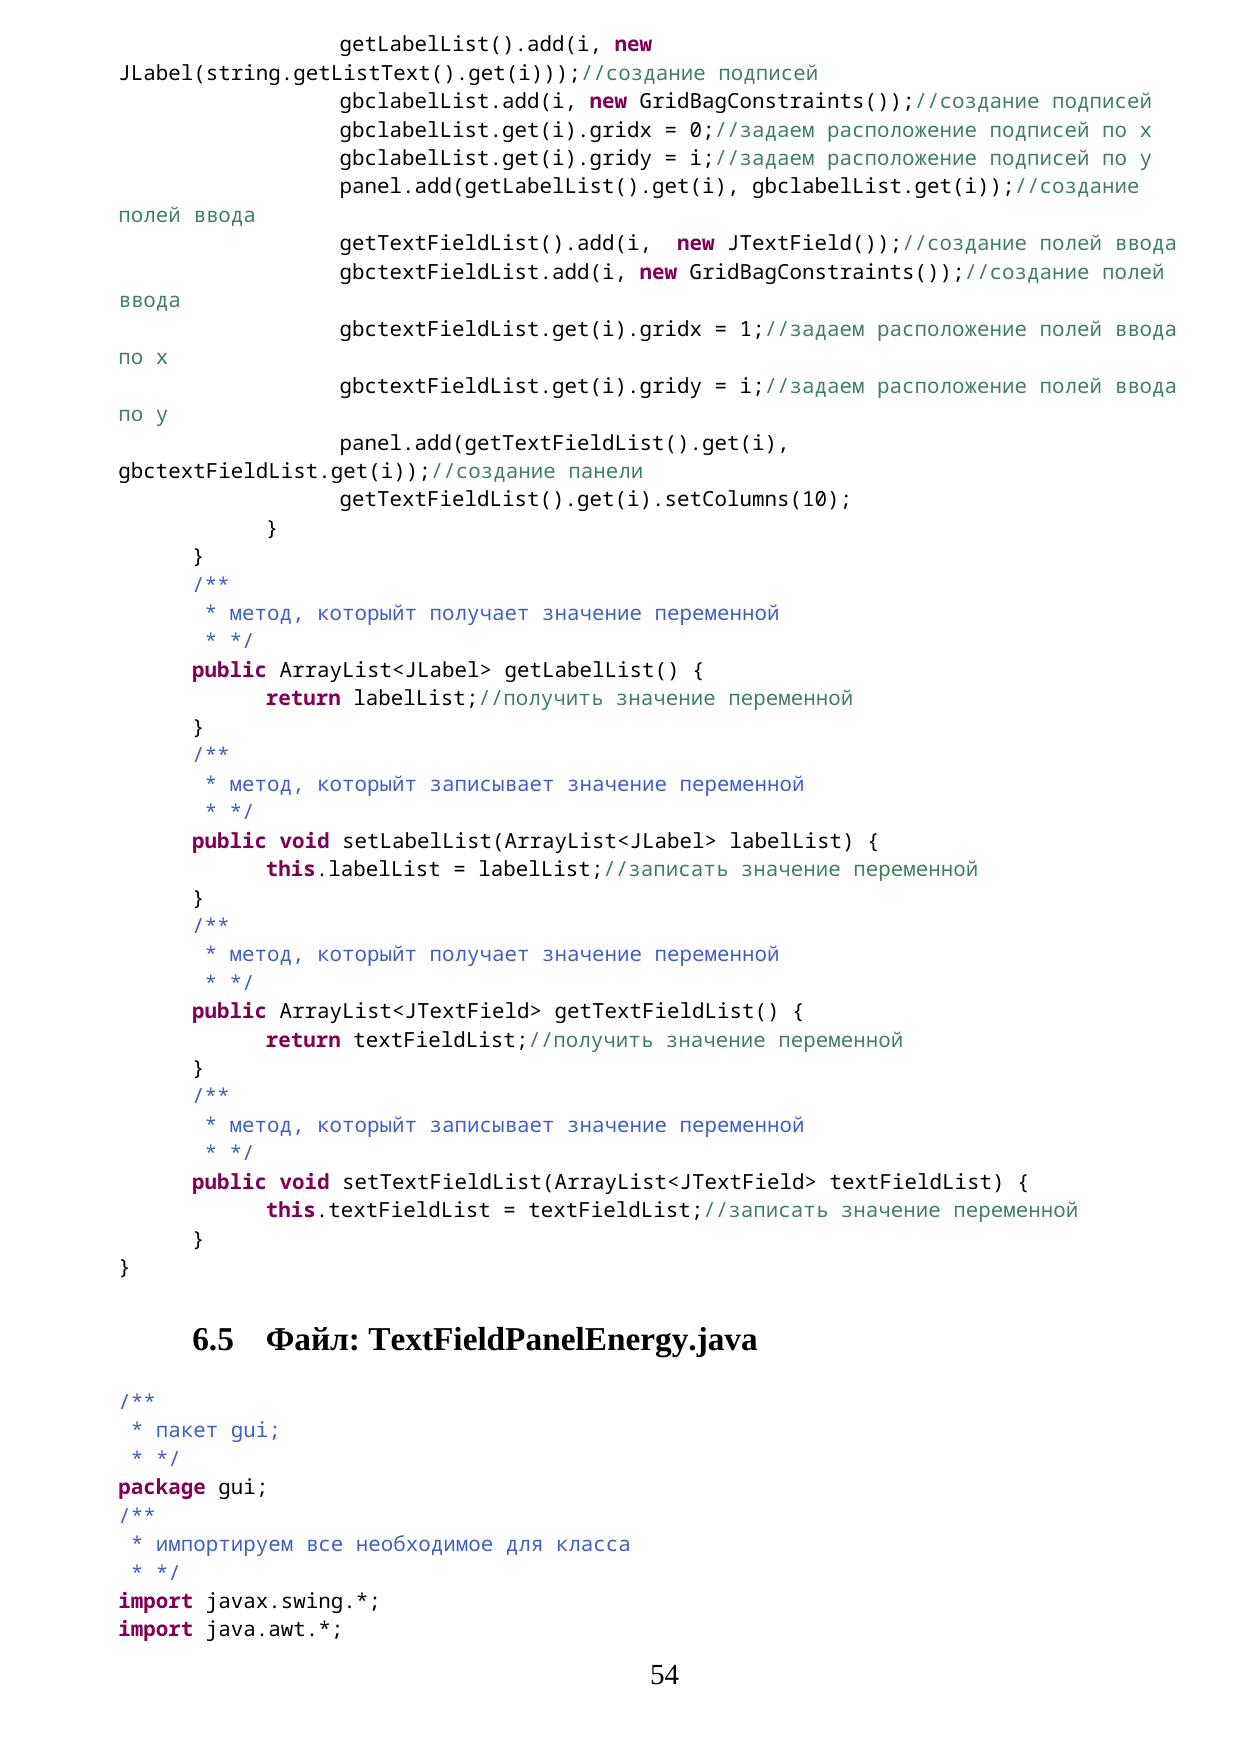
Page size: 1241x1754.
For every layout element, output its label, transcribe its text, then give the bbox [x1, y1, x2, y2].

text } [118, 1224, 1211, 1252]
text /** [118, 1387, 1211, 1416]
text } [118, 541, 1211, 570]
list Файл: TextFieldPanelEnergy.java [118, 1319, 1211, 1357]
text import java.awt.*; [118, 1614, 1211, 1643]
text getTextFieldList().add(i, new JTextField());//создание полей ввода [118, 228, 1211, 257]
text public void setTextFieldList(ArrayList<JTextField> textFieldList) { [118, 1167, 1211, 1195]
text * */ [118, 968, 1211, 996]
text getLabelList().add(i, new JLabel(string.getListText().get(i)));//создание подписей [118, 29, 1211, 86]
text * */ [118, 1444, 1211, 1472]
text return labelList;//получить значение переменной [118, 683, 1211, 712]
text /** [118, 570, 1211, 598]
text panel.add(getTextFieldList().get(i), gbctextFieldList.get(i));//создание панели [118, 428, 1211, 484]
text * */ [118, 797, 1211, 826]
text /** [118, 911, 1211, 939]
text * импортируем все необходимое для класса [118, 1529, 1211, 1558]
text package gui; [118, 1472, 1211, 1501]
text panel.add(getLabelList().get(i), gbclabelList.get(i));//создание полей ввода [118, 172, 1211, 228]
text /** [118, 1501, 1211, 1529]
text } [118, 1053, 1211, 1082]
text * */ [118, 1558, 1211, 1586]
text gbctextFieldList.get(i).gridy = i;//задаем расположение полей ввода по у [118, 371, 1211, 428]
text gbclabelList.get(i).gridy = i;//задаем расположение подписей по у [118, 143, 1211, 172]
text * пакет gui; [118, 1416, 1211, 1444]
text import javax.swing.*; [118, 1586, 1211, 1614]
text getTextFieldList().get(i).setColumns(10); [118, 484, 1211, 513]
text } [118, 513, 1211, 541]
text * */ [118, 1138, 1211, 1167]
text * метод, которыйт получает значение переменной [118, 939, 1211, 968]
text /** [118, 1082, 1211, 1110]
text * метод, которыйт записывает значение переменной [118, 769, 1211, 797]
text * метод, которыйт записывает значение переменной [118, 1110, 1211, 1138]
text } [118, 712, 1211, 740]
text gbclabelList.add(i, new GridBagConstraints());//создание подписей [118, 86, 1211, 115]
text * метод, которыйт получает значение переменной [118, 598, 1211, 627]
text public ArrayList<JLabel> getLabelList() { [118, 655, 1211, 683]
text gbclabelList.get(i).gridx = 0;//задаем расположение подписей по х [118, 115, 1211, 143]
text gbctextFieldList.add(i, new GridBagConstraints());//создание полей ввода [118, 257, 1211, 314]
text } [118, 1252, 1211, 1281]
text return textFieldList;//получить значение переменной [118, 1025, 1211, 1053]
text this.textFieldList = textFieldList;//записать значение переменной [118, 1195, 1211, 1224]
text gbctextFieldList.get(i).gridx = 1;//задаем расположение полей ввода по х [118, 314, 1211, 371]
text } [118, 883, 1211, 911]
text public ArrayList<JTextField> getTextFieldList() { [118, 996, 1211, 1025]
text /** [118, 740, 1211, 769]
text * */ [118, 627, 1211, 655]
text this.labelList = labelList;//записать значение переменной [118, 854, 1211, 883]
text public void setLabelList(ArrayList<JLabel> labelList) { [118, 826, 1211, 854]
